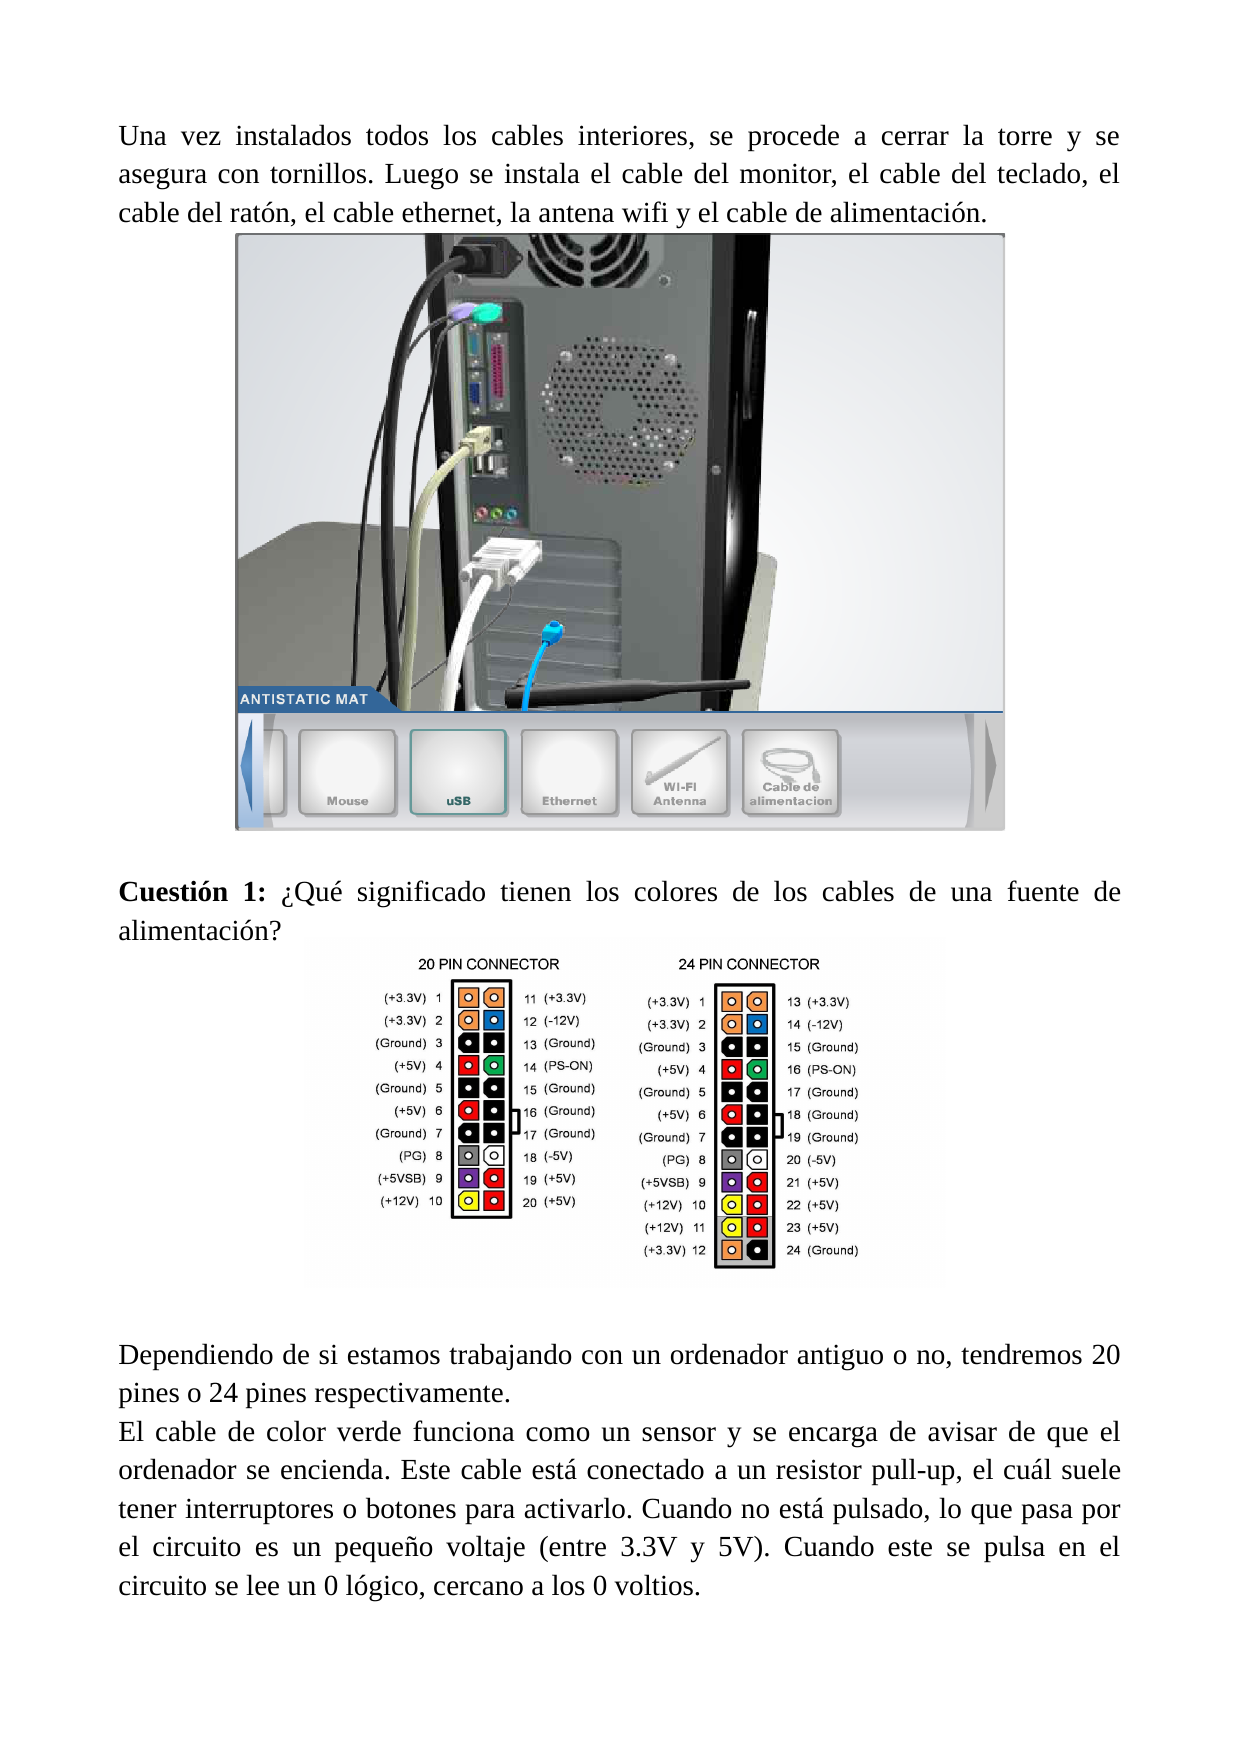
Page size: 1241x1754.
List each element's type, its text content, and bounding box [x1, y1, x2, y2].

picture [303, 937, 946, 1288]
text El cable de color verde funciona como un sensor y se encarga de avisar de que el ordenador se encienda. Este cable está conectado a un resistor pull-up, el cuál suele tener interruptores o botones para activarlo. Cuando no está pulsado, lo que pasa por el circuito es un pequeño voltaje (entre 3.3V y 5V). Cuando este se pulsa en el circuito se lee un 0 lógico, cercano a los 0 voltios. [118, 1414, 1122, 1602]
picture [235, 233, 1006, 831]
text Una vez instalados todos los cables interiores, se procede a cerrar la torre y se asegura con tornillos. Luego se instala el cable del monitor, el cable del teclado, el cable del ratón, el cable ethernet, la antena wifi y el cable de alimentación. [118, 118, 1122, 229]
text Dependiendo de si estamos trabajando con un ordenador antiguo o no, tendremos 20 pines o 24 pines respectivamente. [118, 1337, 1122, 1409]
text Cuestión 1: ¿Qué significado tienen los colores de los cables de una fuente de alimentación? [118, 874, 1122, 946]
